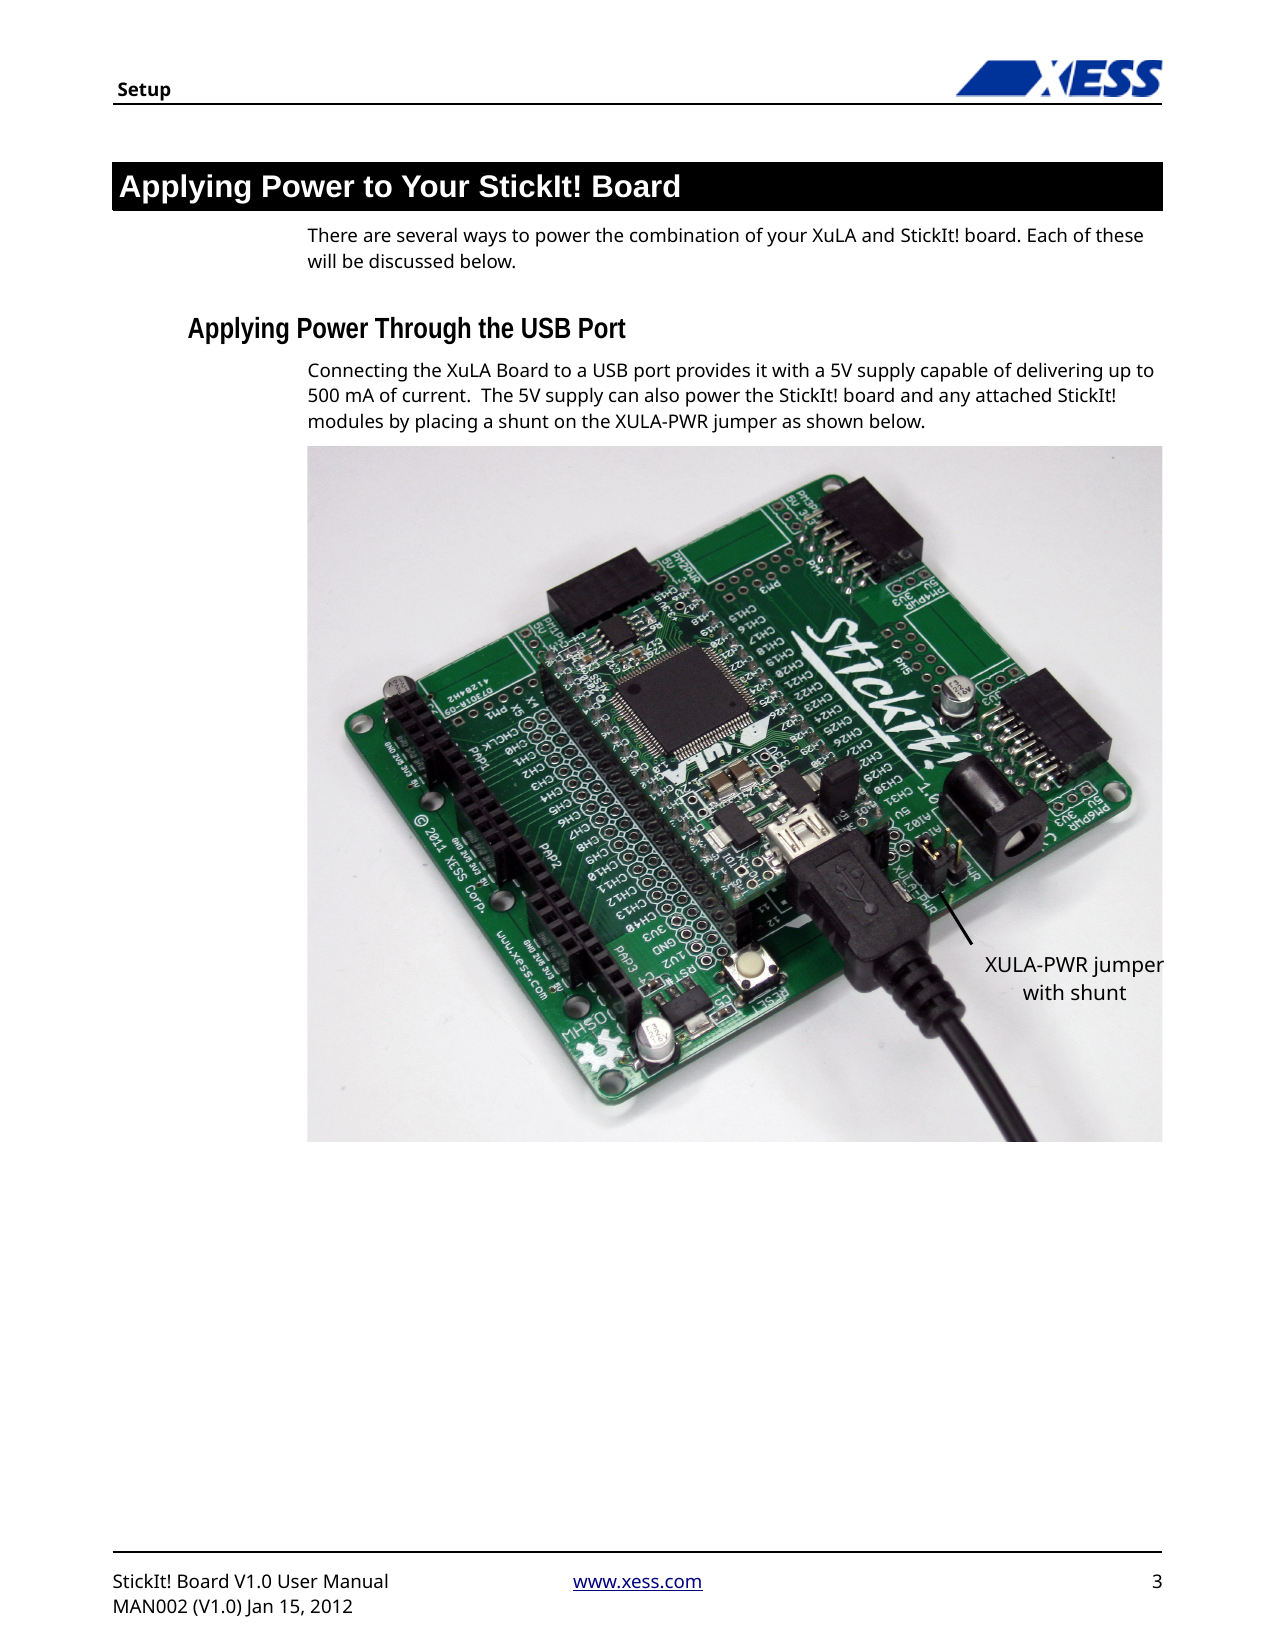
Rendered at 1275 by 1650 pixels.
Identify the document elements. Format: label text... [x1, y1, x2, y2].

picture [307, 446, 1163, 1142]
text Connecting the XuLA Board to a USB port provides it with a 5V supply capable of delivering up to 500 mA of current. The 5V supply can also power the StickIt! board and any attached StickIt! modules by placing a shunt on the XULA-PWR jumper as shown below. [307, 357, 1162, 434]
text There are several ways to power the combination of your XuLA and StickIt! board. Each of these will be discussed below. [307, 223, 1162, 274]
subtitle Applying Power Through the USB Port [187, 311, 1162, 345]
picture [955, 60, 1163, 97]
subtitle Applying Power to Your StickIt! Board [114, 163, 1162, 210]
